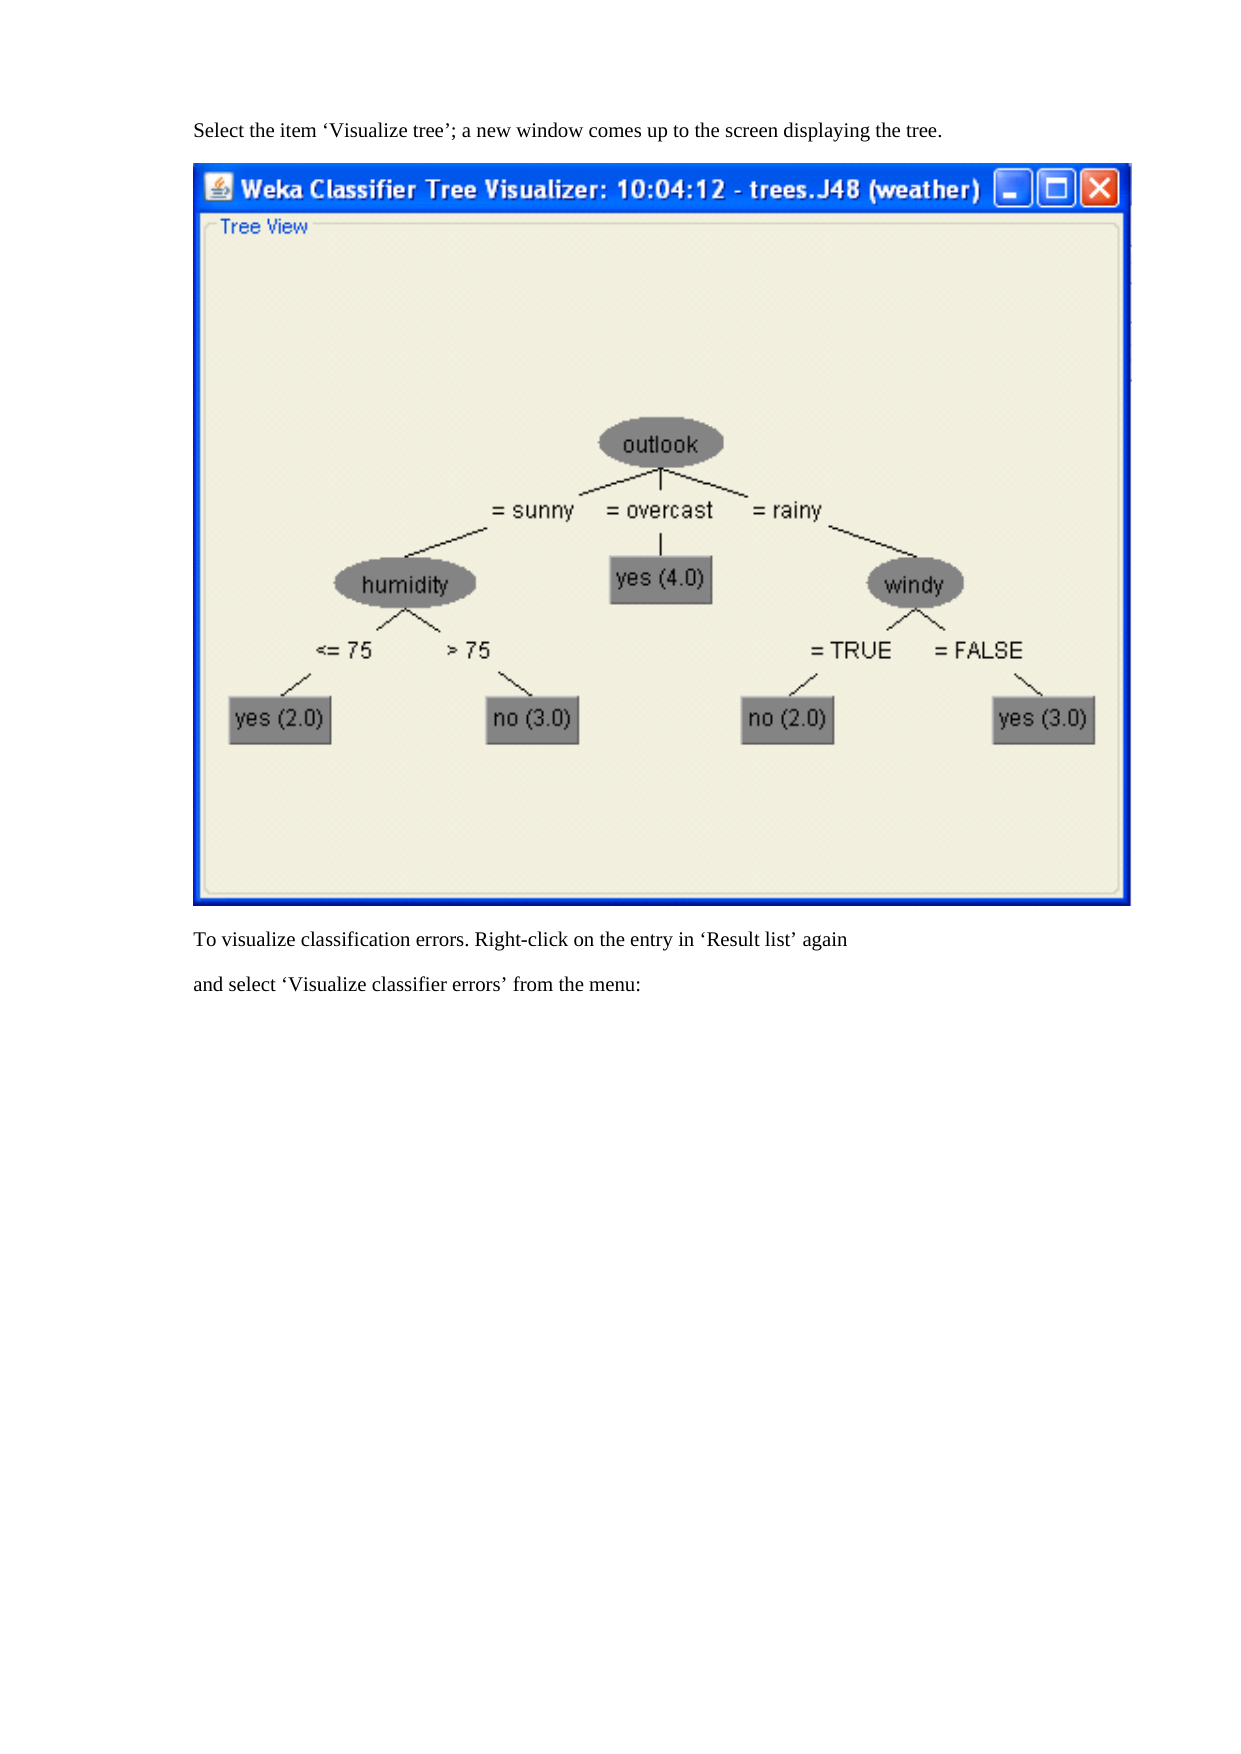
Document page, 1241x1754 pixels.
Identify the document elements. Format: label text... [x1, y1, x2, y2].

text To visualize classification errors. Right-click on the entry in ‘Result list’ again [193, 927, 1122, 951]
text and select ‘Visualize classifier errors’ from the menu: [193, 972, 1122, 996]
text Select the item ‘Visualize tree’; a new window comes up to the screen displaying the tree. [193, 118, 1122, 142]
